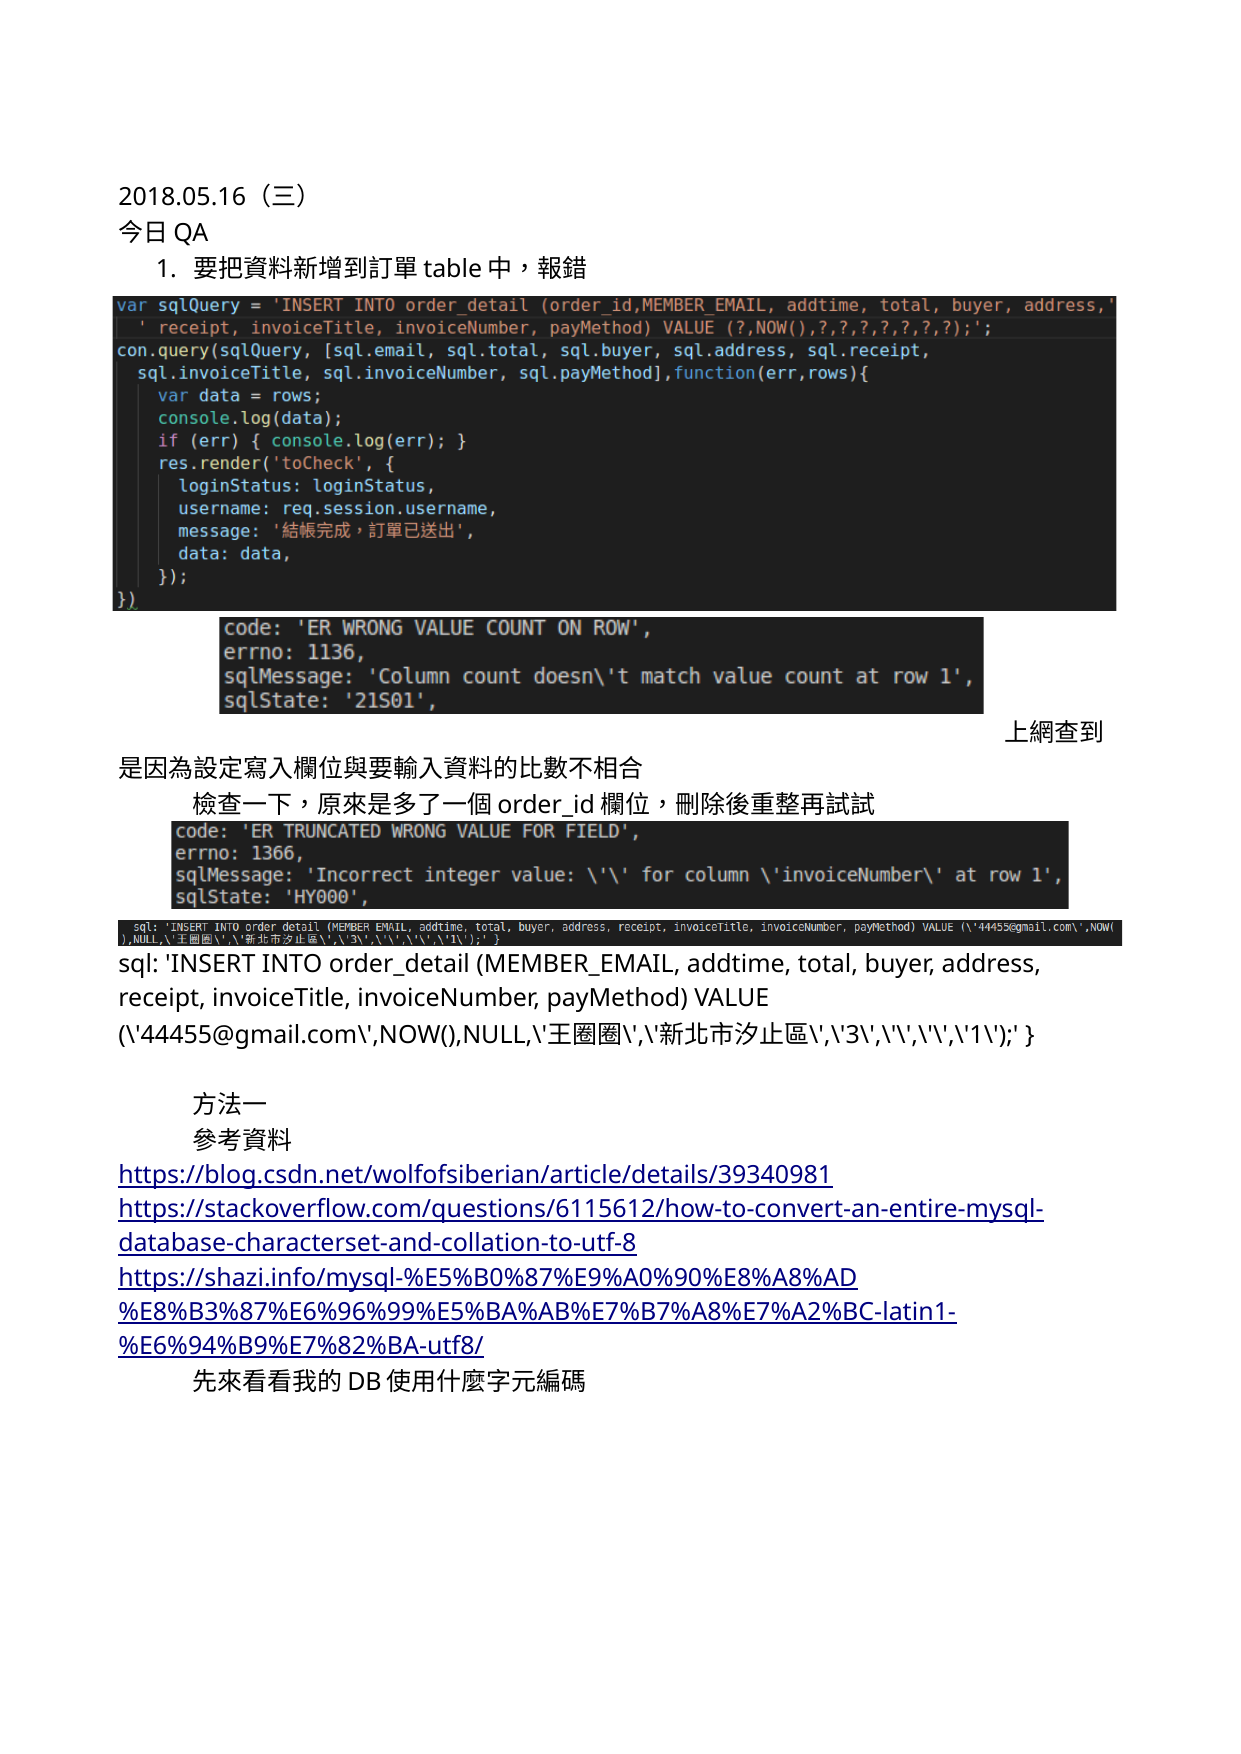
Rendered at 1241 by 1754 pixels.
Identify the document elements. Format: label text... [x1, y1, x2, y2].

picture [112, 296, 1117, 611]
picture [171, 821, 1069, 909]
list 要把資料新增到訂單table中，報錯 [156, 249, 1122, 285]
text 上網查到是因為設定寫入欄位與要輸入資料的比數不相合 [118, 712, 1122, 785]
text 今日QA [118, 213, 1122, 249]
text https://blog.csdn.net/wolfofsiberian/article/details/39340981 [118, 1157, 1122, 1191]
text https://shazi.info/mysql-%E5%B0%87%E9%A0%90%E8%A8%AD%E8%B3%87%E6%96%99%E5%BA%AB%E7%B7%A8%E7%A2%BC-latin1-%E6%94%B9%E7%82%BA-utf8/ [118, 1259, 1122, 1361]
text sql: 'INSERT INTO order_detail (MEMBER_EMAIL, addtime, total, buyer, address, receipt, invoiceTitle, invoiceNumber, payMethod) VALUE (\'44455@gmail.com\',NOW(),NULL,\'王圈圈\',\'新北市汐止區\',\'3\',\'\',\'\',\'1\');' } [118, 946, 1122, 1050]
text 2018.05.16（三） [118, 176, 1122, 213]
text [118, 821, 1122, 920]
text 參考資料 [118, 1121, 1122, 1157]
text 方法一 [118, 1084, 1122, 1121]
text https://stackoverflow.com/questions/6115612/how-to-convert-an-entire-mysql-database-characterset-and-collation-to-utf-8 [118, 1191, 1122, 1259]
picture [118, 920, 1123, 946]
text 先來看看我的DB使用什麼字元編碼 [118, 1361, 1122, 1398]
picture [219, 617, 984, 714]
text 檢查一下，原來是多了一個order_id欄位，刪除後重整再試試 [118, 785, 1122, 821]
